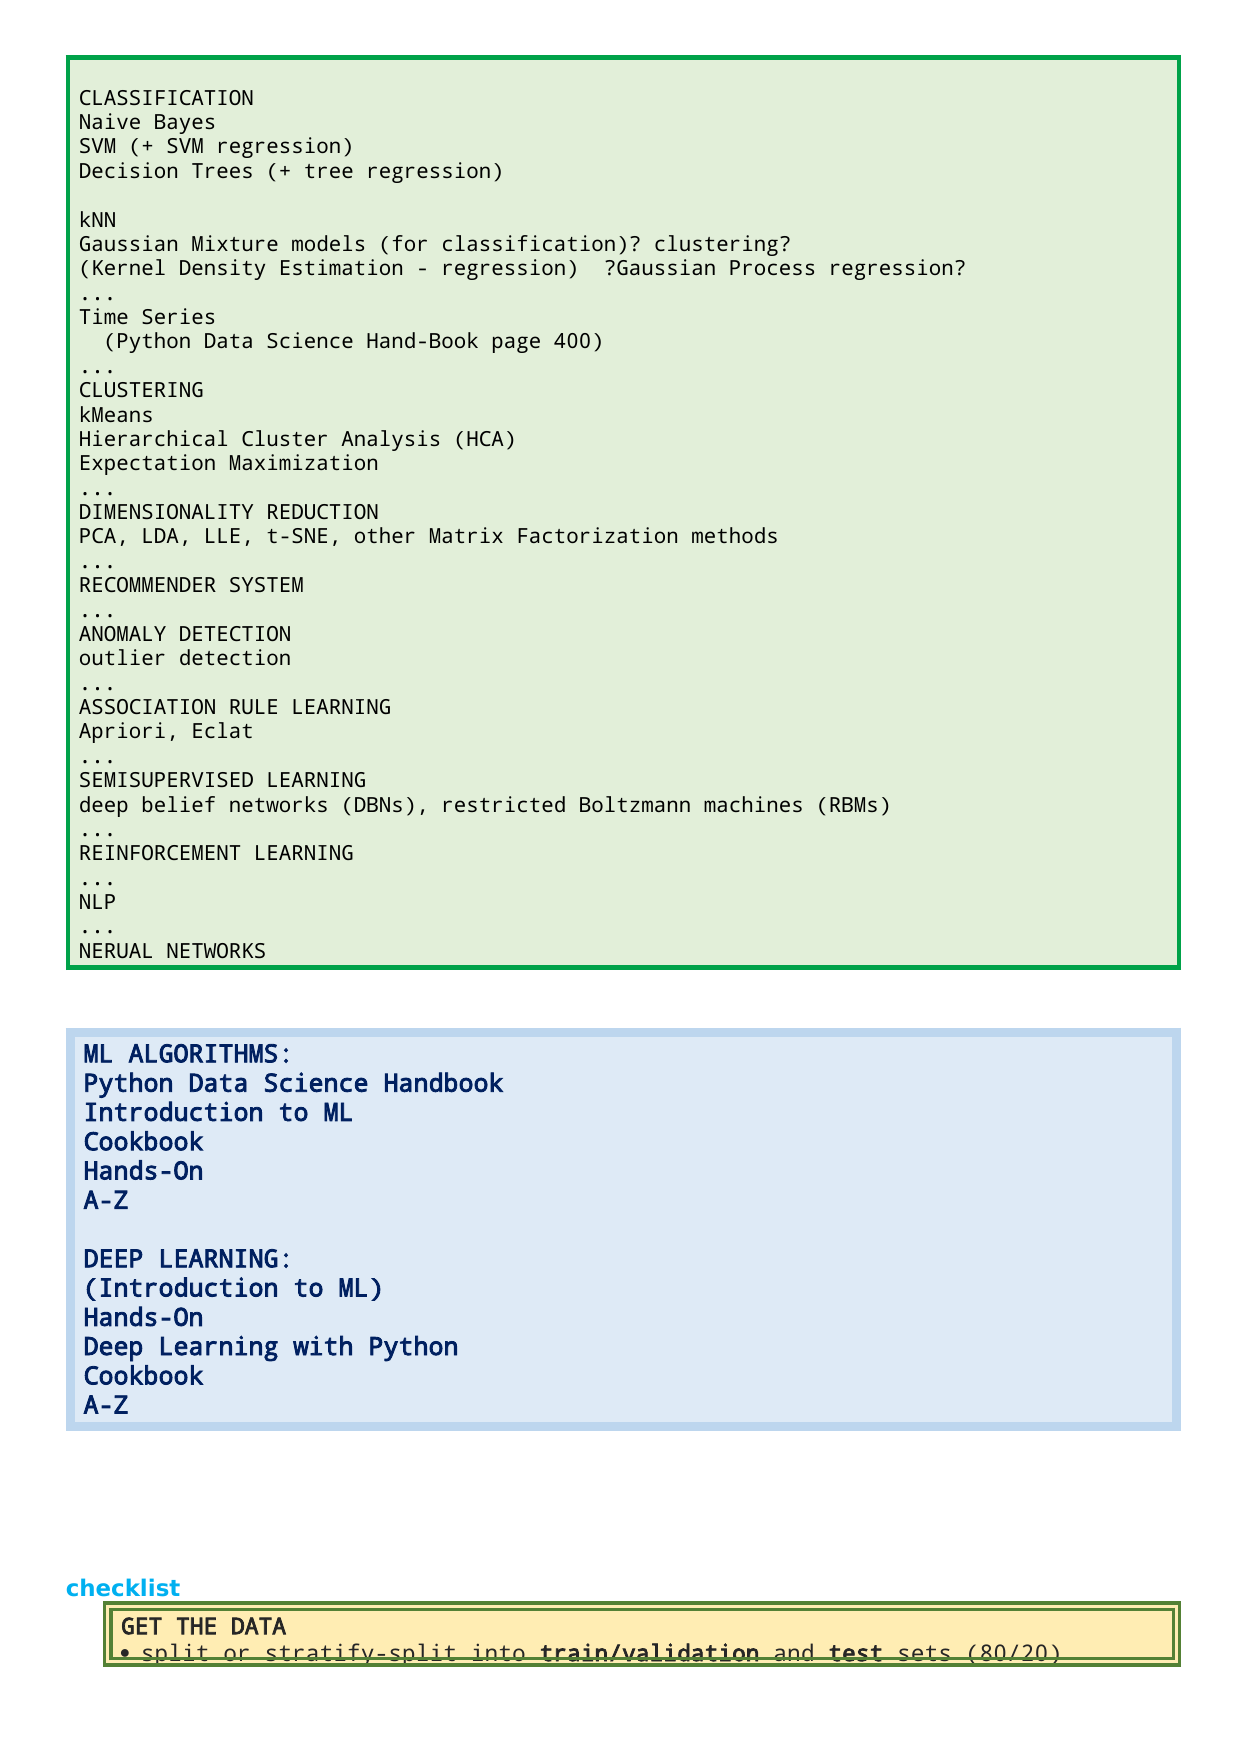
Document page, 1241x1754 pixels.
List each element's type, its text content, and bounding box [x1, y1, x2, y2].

text PCA, LDA, LLE, t-SNE, other Matrix Factorization methods [70, 518, 1177, 542]
text Time Series [70, 298, 1177, 323]
text Naive Bayes [70, 103, 1177, 128]
title checklist [66, 1575, 1181, 1601]
text DIMENSIONALITY REDUCTION [70, 493, 1177, 518]
text kNN [70, 201, 1177, 225]
text Gaussian Mixture models (for classification)? clustering? [70, 225, 1177, 250]
text ... [70, 274, 1177, 298]
text Deep Learning with Python [75, 1320, 1172, 1349]
text ... [70, 737, 1177, 762]
text DEEP LEARNING: [75, 1232, 1172, 1262]
text ... [70, 542, 1177, 567]
text ... [70, 908, 1177, 932]
text SEMISUPERVISED LEARNING [70, 762, 1177, 786]
text CLASSIFICATION [70, 79, 1177, 103]
text ... [70, 859, 1177, 883]
text Python Data Science Handbook [75, 1057, 1172, 1086]
text (Kernel Density Estimation - regression) ?Gaussian Process regression? [70, 250, 1177, 274]
text outlier detection [70, 640, 1177, 664]
text Introduction to ML [75, 1086, 1172, 1115]
text ... [70, 347, 1177, 372]
text A-Z [75, 1379, 1172, 1422]
text ... [70, 591, 1177, 615]
text RECOMMENDER SYSTEM [70, 567, 1177, 591]
text GET THE DATA [106, 1605, 1178, 1628]
text Cookbook [75, 1349, 1172, 1379]
text A-Z [75, 1174, 1172, 1203]
text SVM (+ SVM regression) [70, 128, 1177, 152]
text Decision Trees (+ tree regression) [70, 152, 1177, 177]
text Cookbook [75, 1115, 1172, 1145]
text (Introduction to ML) [75, 1262, 1172, 1291]
text NERUAL NETWORKS [70, 932, 1177, 965]
text Hierarchical Cluster Analysis (HCA) [70, 420, 1177, 445]
text NLP [70, 883, 1177, 908]
text CLUSTERING [70, 372, 1177, 396]
list split or stratify-split into train/validation and test sets (80/20) [106, 1628, 156, 1663]
text Expectation Maximization [70, 445, 1177, 469]
text (Python Data Science Hand-Book page 400) [70, 323, 1177, 347]
text ... [70, 469, 1177, 493]
text Apriori, Eclat [70, 713, 1177, 737]
list split or stratify-split into train/validation and test sets (80/20) [113, 1628, 1172, 1657]
text Hands-On [75, 1291, 1172, 1320]
text ... [70, 664, 1177, 688]
text kMeans [70, 396, 1177, 420]
text deep belief networks (DBNs), restricted Boltzmann machines (RBMs) [70, 786, 1177, 810]
text ML ALGORITHMS: [75, 1037, 1172, 1057]
text ... [70, 810, 1177, 835]
text Hands-On [75, 1145, 1172, 1174]
text REINFORCEMENT LEARNING [70, 835, 1177, 859]
list split or stratify-split into train/validation and test sets (80/20) [1056, 1628, 1178, 1663]
text ASSOCIATION RULE LEARNING [70, 688, 1177, 713]
text ANOMALY DETECTION [70, 615, 1177, 640]
